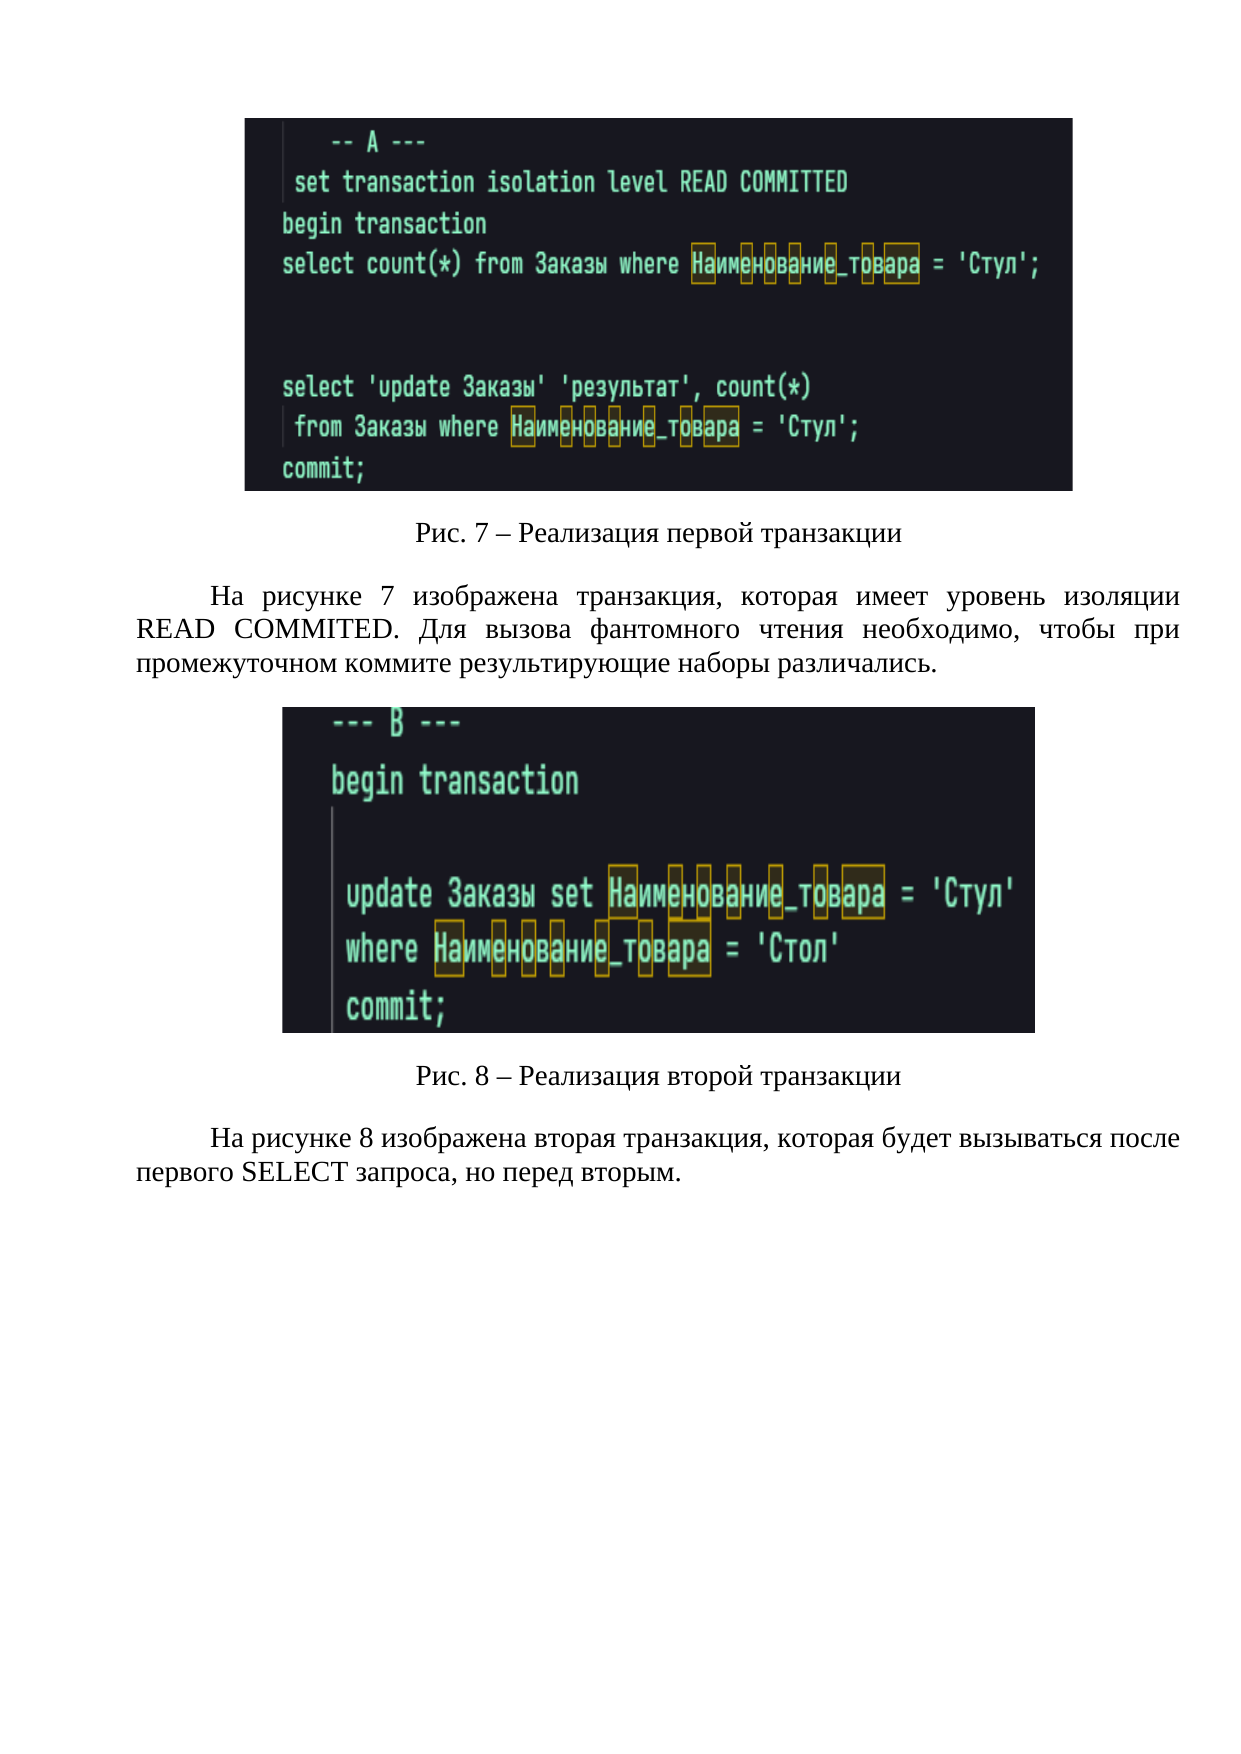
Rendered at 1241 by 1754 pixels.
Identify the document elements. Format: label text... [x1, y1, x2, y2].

text Рис. 7 – Реализация первой транзакции [136, 515, 1181, 549]
text Рис. 8 – Реализация второй транзакции [136, 1058, 1181, 1091]
picture [244, 118, 1073, 491]
picture [282, 707, 1035, 1033]
text На рисунке 7 изображена транзакция, которая имеет уровень изоляции READ COMMITED. Для вызова фантомного чтения необходимо, чтобы при промежуточном коммите результирующие наборы различались. [136, 578, 1181, 679]
text На рисунке 8 изображена вторая транзакция, которая будет вызываться после первого SELECT запроса, но перед вторым. [136, 1120, 1181, 1187]
